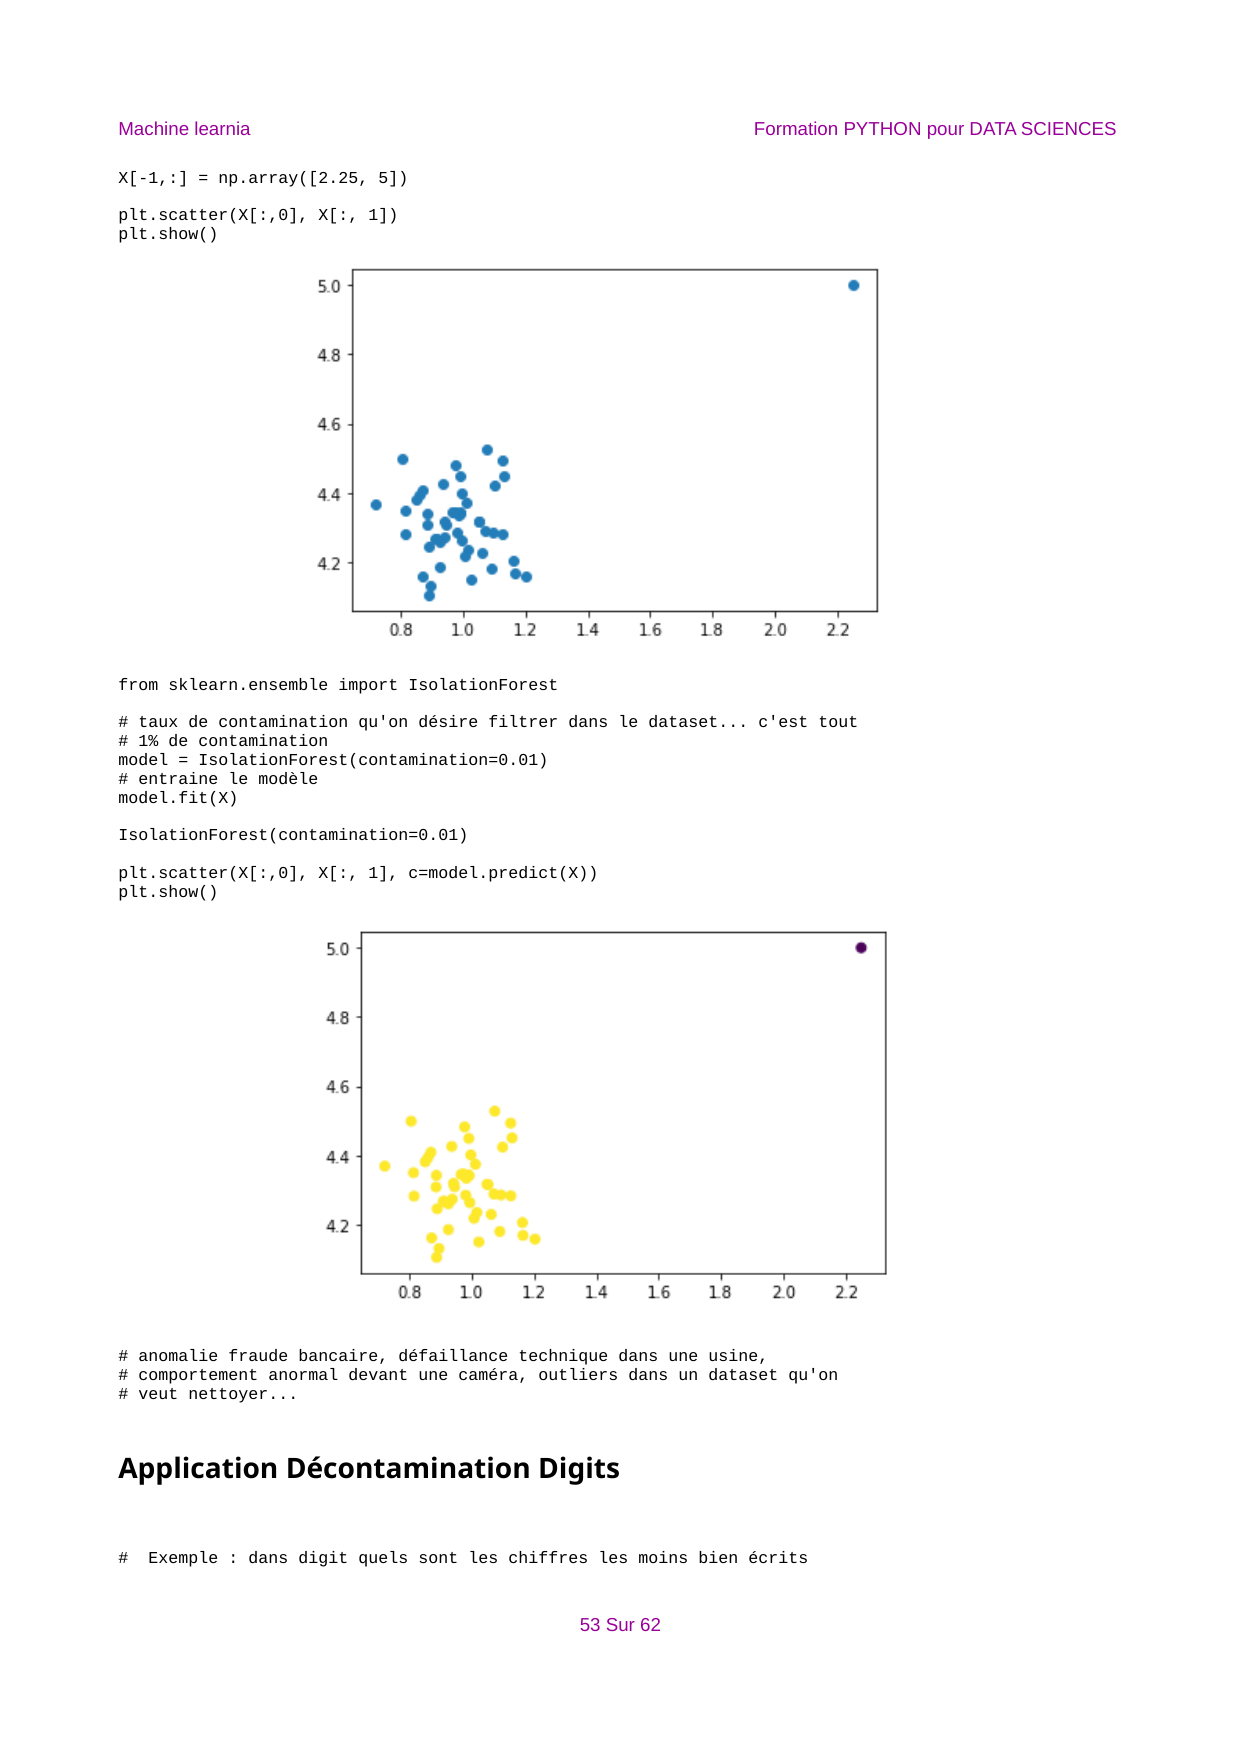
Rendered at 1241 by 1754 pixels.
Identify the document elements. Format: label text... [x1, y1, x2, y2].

picture [303, 921, 937, 1311]
text plt.scatter(X[:,0], X[:, 1]) [118, 207, 1122, 226]
text IsolationForest(contamination=0.01) [118, 827, 1122, 846]
text X[-1,:] = np.array([2.25, 5]) [118, 169, 1122, 188]
text # anomalie fraude bancaire, défaillance technique dans une usine, [118, 1348, 1122, 1367]
text plt.show() [118, 883, 1122, 902]
text plt.show() [118, 226, 1122, 244]
text model.fit(X) [118, 789, 1122, 808]
text # taux de contamination qu'on désire filtrer dans le dataset... c'est tout [118, 714, 1122, 733]
text model = IsolationForest(contamination=0.01) [118, 751, 1122, 770]
text # entraine le modèle [118, 770, 1122, 789]
text plt.scatter(X[:,0], X[:, 1], c=model.predict(X)) [118, 864, 1122, 883]
text # 1% de contamination [118, 733, 1122, 751]
text # comportement anormal devant une caméra, outliers dans un dataset qu'on [118, 1367, 1122, 1386]
text # Exemple : dans digit quels sont les chiffres les moins bien écrits [118, 1550, 1122, 1569]
picture [299, 263, 941, 658]
text # veut nettoyer... [118, 1386, 1122, 1404]
text from sklearn.ensemble import IsolationForest [118, 676, 1122, 695]
subtitle Application Décontamination Digits [118, 1448, 1122, 1487]
